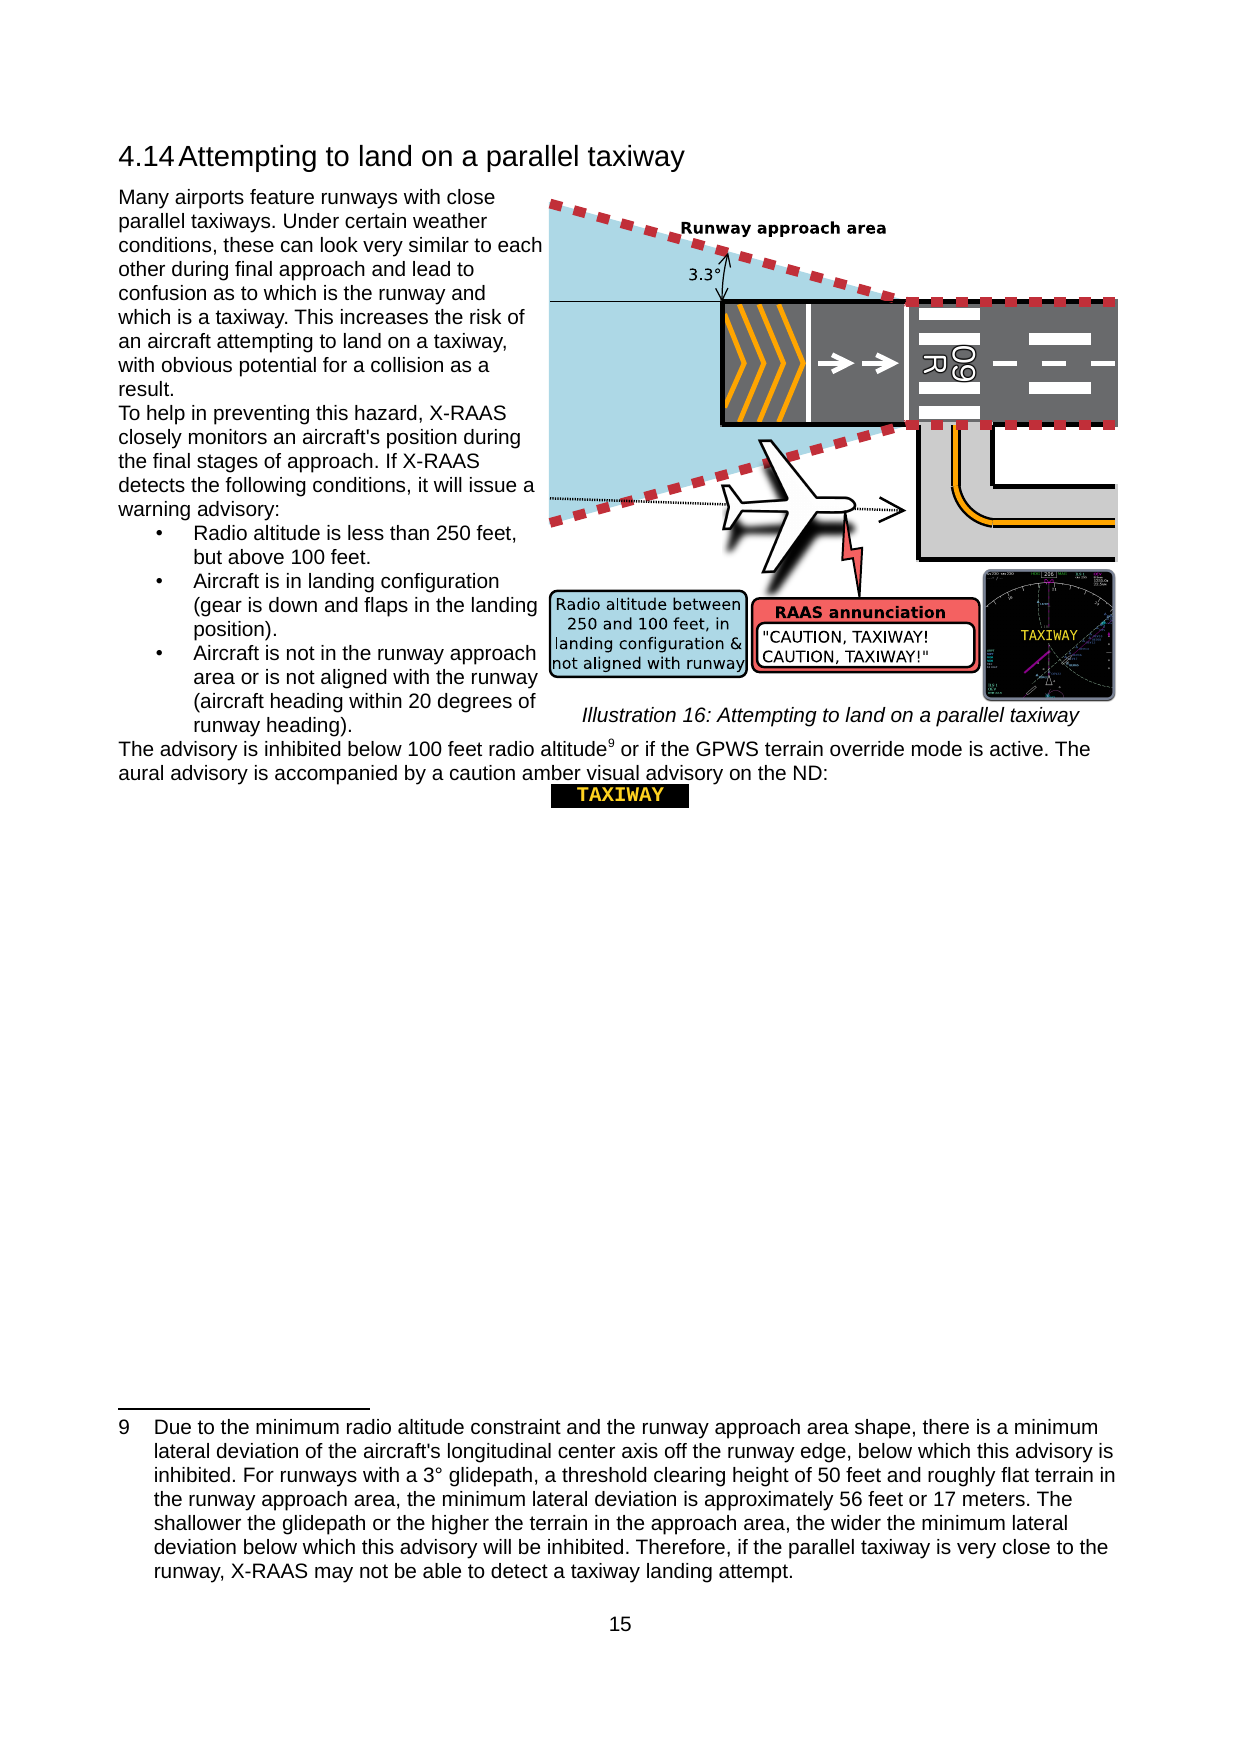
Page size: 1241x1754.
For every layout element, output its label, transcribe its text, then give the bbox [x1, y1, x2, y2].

list Radio altitude is less than 250 feet, but above 100 feet. [156, 520, 543, 568]
subtitle Attempting to land on a parallel taxiway [118, 139, 1122, 172]
list Aircraft is not in the runway approach area or is not aligned with the runway (aircraft heading within 20 degrees of runway heading). [156, 640, 1122, 736]
text Illustration 16: Attempting to land on a parallel taxiway [544, 703, 1119, 726]
text The advisory is inhibited below 100 feet radio altitude or if the GPWS terrain override mode is active. The aural advisory is accompanied by a caution amber visual advisory on the ND: [118, 736, 1122, 784]
text To help in preventing this hazard, X-RAAS closely monitors an aircraft's position during the final stages of approach. If X-RAAS detects the following conditions, it will issue a warning advisory: [118, 401, 543, 520]
text Due to the minimum radio altitude constraint and the runway approach area shape, there is a minimum lateral deviation of the aircraft's longitudinal center axis off the runway edge, below which this advisory is inhibited. For runways with a 3° glidepath, a threshold clearing height of 50 feet and roughly flat terrain in the runway approach area, the minimum lateral deviation is approximately 56 feet or 17 meters. The shallower the glidepath or the higher the terrain in the approach area, the wider the minimum lateral deviation below which this advisory will be inhibited. Therefore, if the parallel taxiway is very close to the runway, X-RAAS may not be able to detect a taxiway landing attempt. [118, 1415, 1122, 1582]
text Many airports feature runways with close parallel taxiways. Under certain weather conditions, these can look very similar to each other during final approach and lead to confusion as to which is the runway and which is a taxiway. This increases the risk of an aircraft attempting to land on a taxiway, with obvious potential for a collision as a result. [118, 185, 1122, 401]
text TAXIWAY [118, 784, 1122, 808]
list Aircraft is in landing configuration (gear is down and flaps in the landing position). [156, 568, 543, 640]
